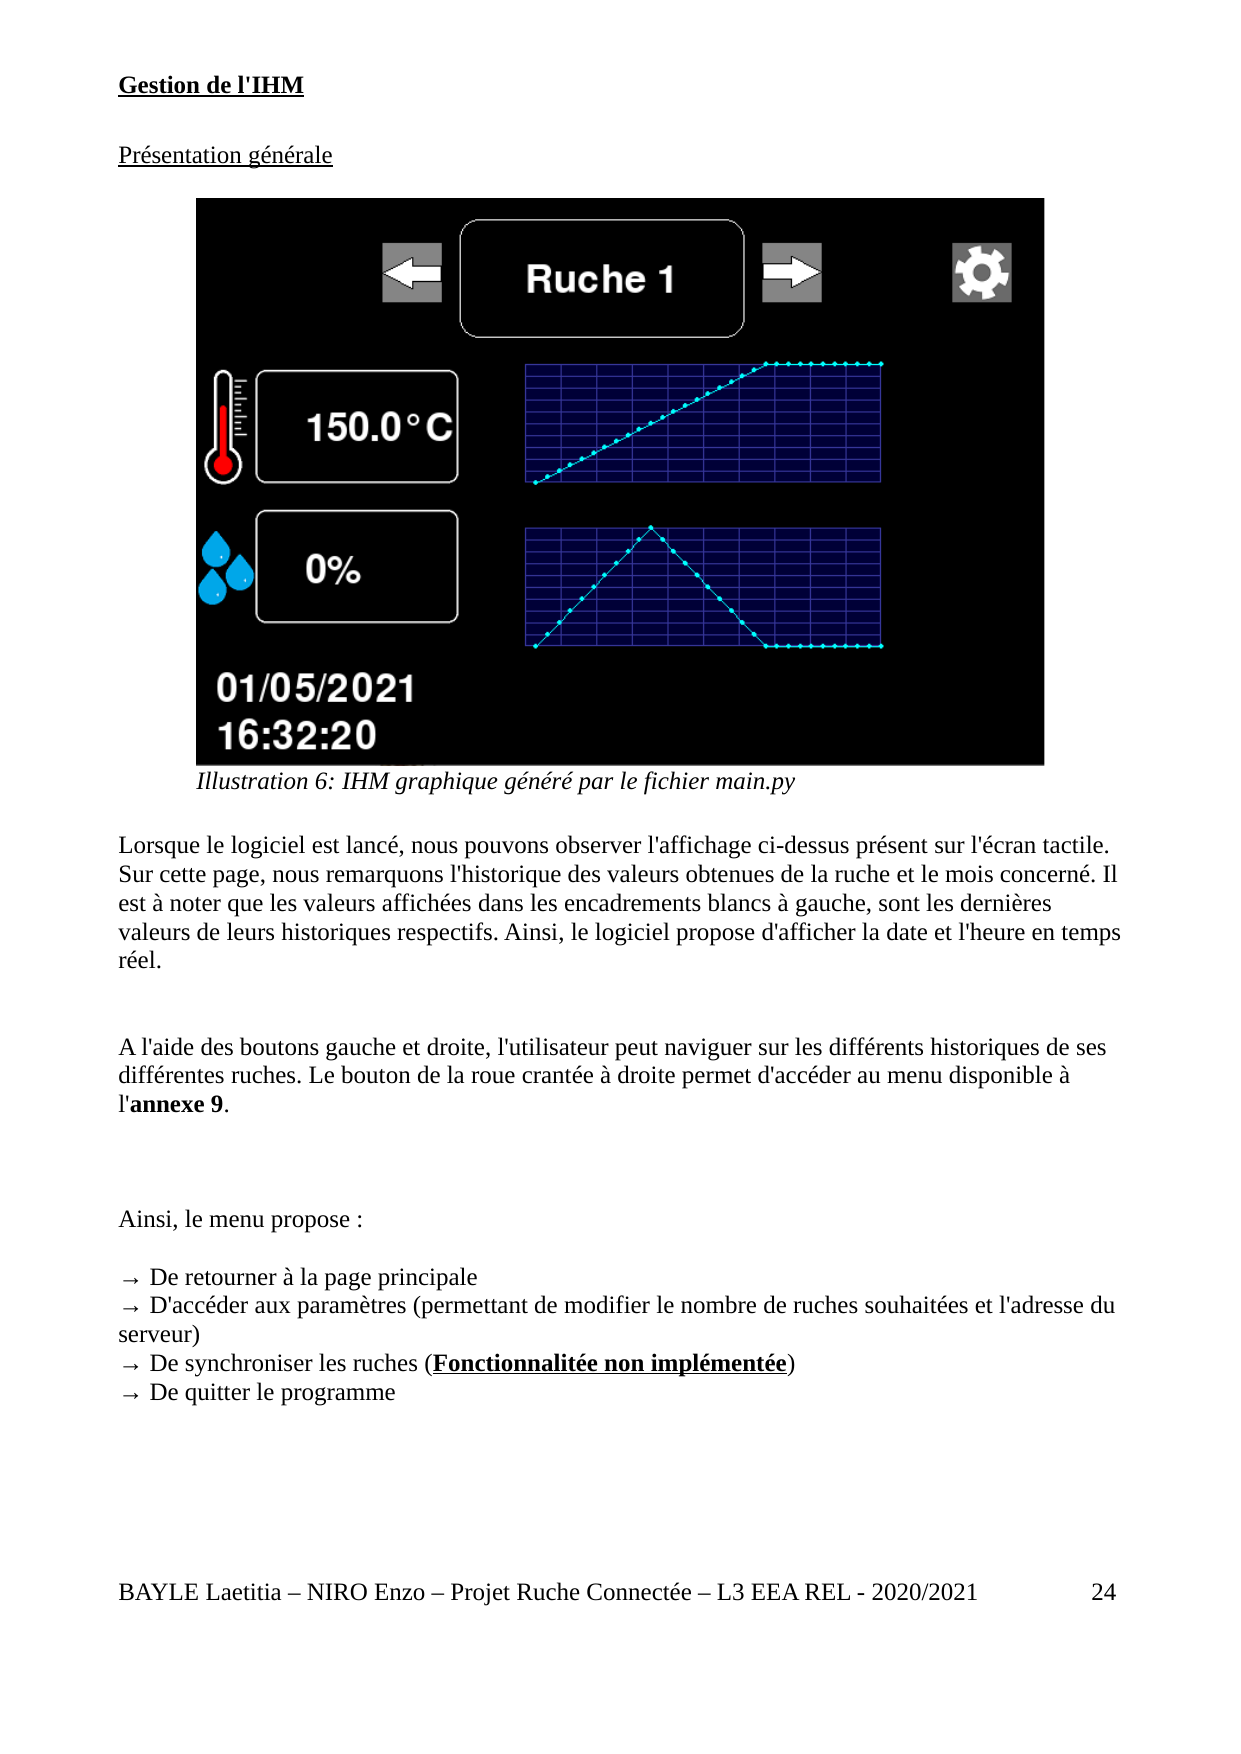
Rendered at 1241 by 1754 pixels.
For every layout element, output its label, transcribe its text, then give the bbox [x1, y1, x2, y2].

text Sur cette page, nous remarquons l'historique des valeurs obtenues de la ruche et le mois concerné. Il est à noter que les valeurs affichées dans les encadrements blancs à gauche, sont les dernières valeurs de leurs historiques respectifs. Ainsi, le logiciel propose d'afficher la date et l'heure en temps réel. [118, 859, 1122, 974]
text → D'accéder aux paramètres (permettant de modifier le nombre de ruches souhaitées et l'adresse du serveur) [118, 1290, 1122, 1348]
text → De retourner à la page principale [118, 1262, 1122, 1290]
picture [196, 198, 1045, 766]
text Ainsi, le menu propose : [118, 1204, 1122, 1233]
text Illustration 6: IHM graphique généré par le fichier main.py [196, 766, 1044, 794]
text A l'aide des boutons gauche et droite, l'utilisateur peut naviguer sur les différents historiques de ses différentes ruches. Le bouton de la roue crantée à droite permet d'accéder au menu disponible à l'annexe 9. [118, 1032, 1122, 1118]
subtitle Gestion de l'IHM [118, 70, 1122, 99]
text → De quitter le programme [118, 1377, 1122, 1405]
text Lorsque le logiciel est lancé, nous pouvons observer l'affichage ci-dessus présent sur l'écran tactile. [118, 830, 1122, 859]
text → De synchroniser les ruches (Fonctionnalitée non implémentée) [118, 1348, 1122, 1377]
text Présentation générale [118, 140, 1122, 169]
